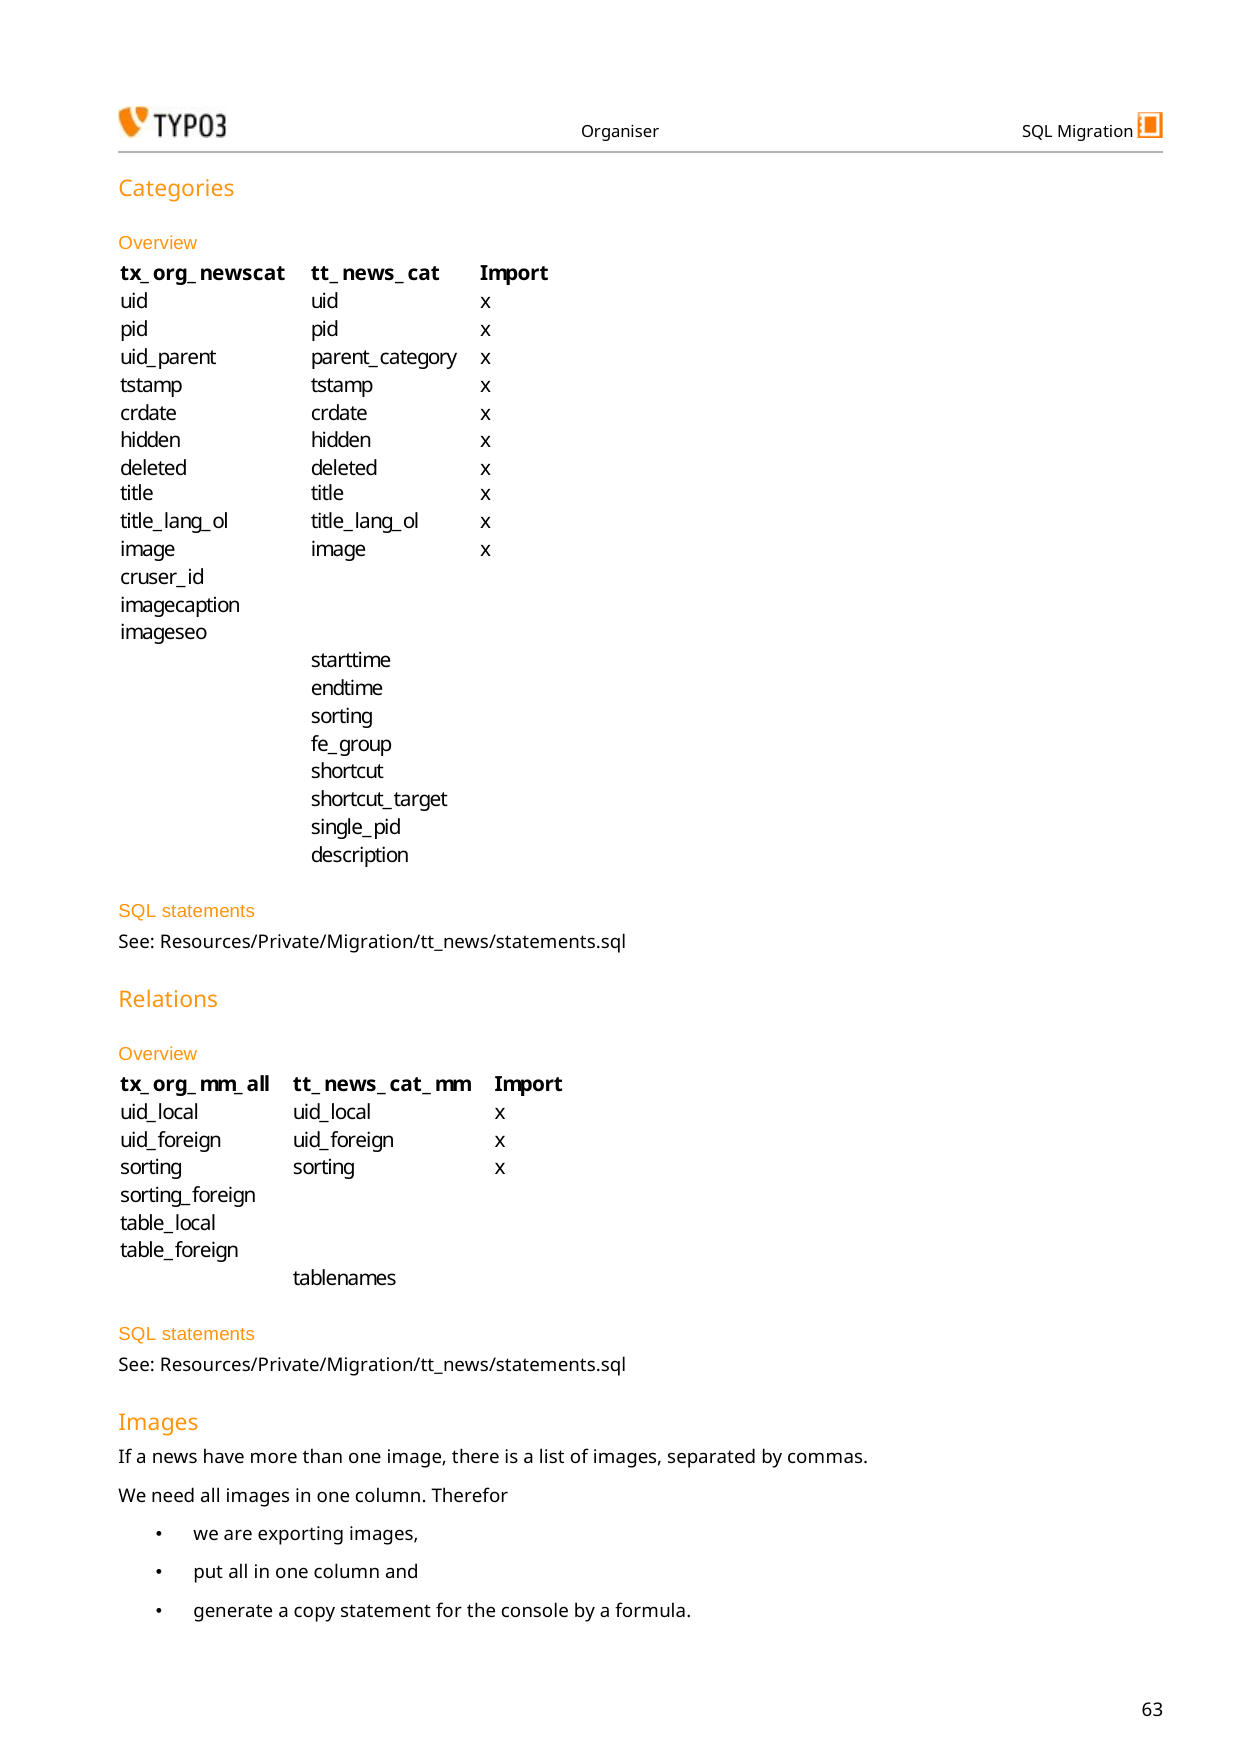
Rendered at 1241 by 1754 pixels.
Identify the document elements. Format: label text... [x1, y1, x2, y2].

subtitle Overview [118, 1044, 1163, 1065]
subtitle Relations [118, 983, 1163, 1014]
list we are exporting images, [156, 1520, 1163, 1546]
picture [118, 106, 227, 138]
text If a news have more than one image, there is a list of images, separated by commas. [118, 1443, 1163, 1469]
text See: Resources/Private/Migration/tt_news/statements.sql [118, 928, 1163, 954]
text See: Resources/Private/Migration/tt_news/statements.sql [118, 1351, 1163, 1377]
list generate a copy statement for the console by a formula. [156, 1597, 1163, 1623]
picture [1137, 112, 1163, 138]
subtitle SQL statements [118, 901, 1163, 922]
subtitle Overview [118, 233, 1163, 254]
subtitle Categories [118, 172, 1163, 203]
subtitle SQL statements [118, 1323, 1163, 1344]
subtitle Images [118, 1406, 1163, 1437]
text We need all images in one column. Therefor [118, 1481, 1163, 1507]
list put all in one column and [156, 1558, 1163, 1584]
